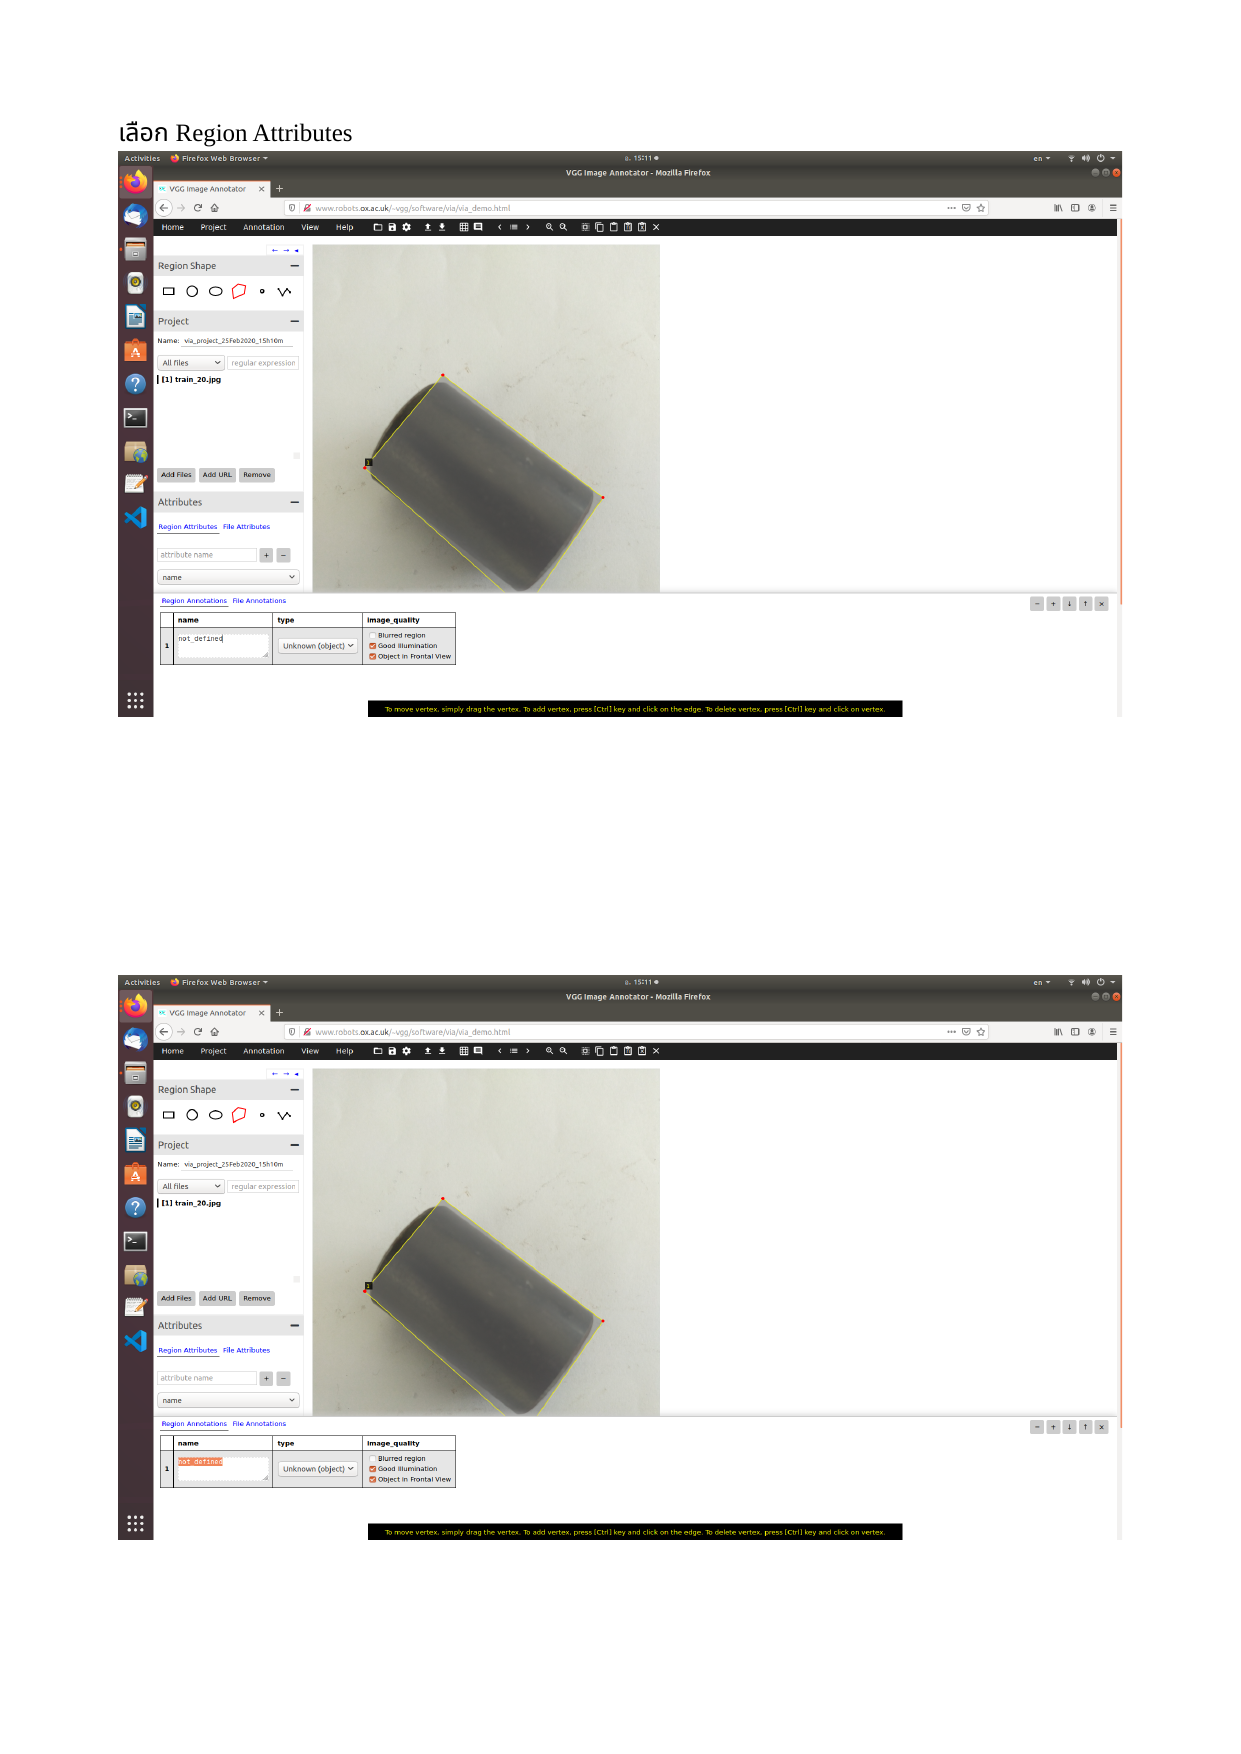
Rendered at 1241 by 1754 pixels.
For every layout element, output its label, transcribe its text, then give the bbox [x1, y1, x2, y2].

picture [118, 975, 1123, 1540]
picture [118, 151, 1123, 717]
text เลือก Region Attributes [118, 118, 1122, 151]
